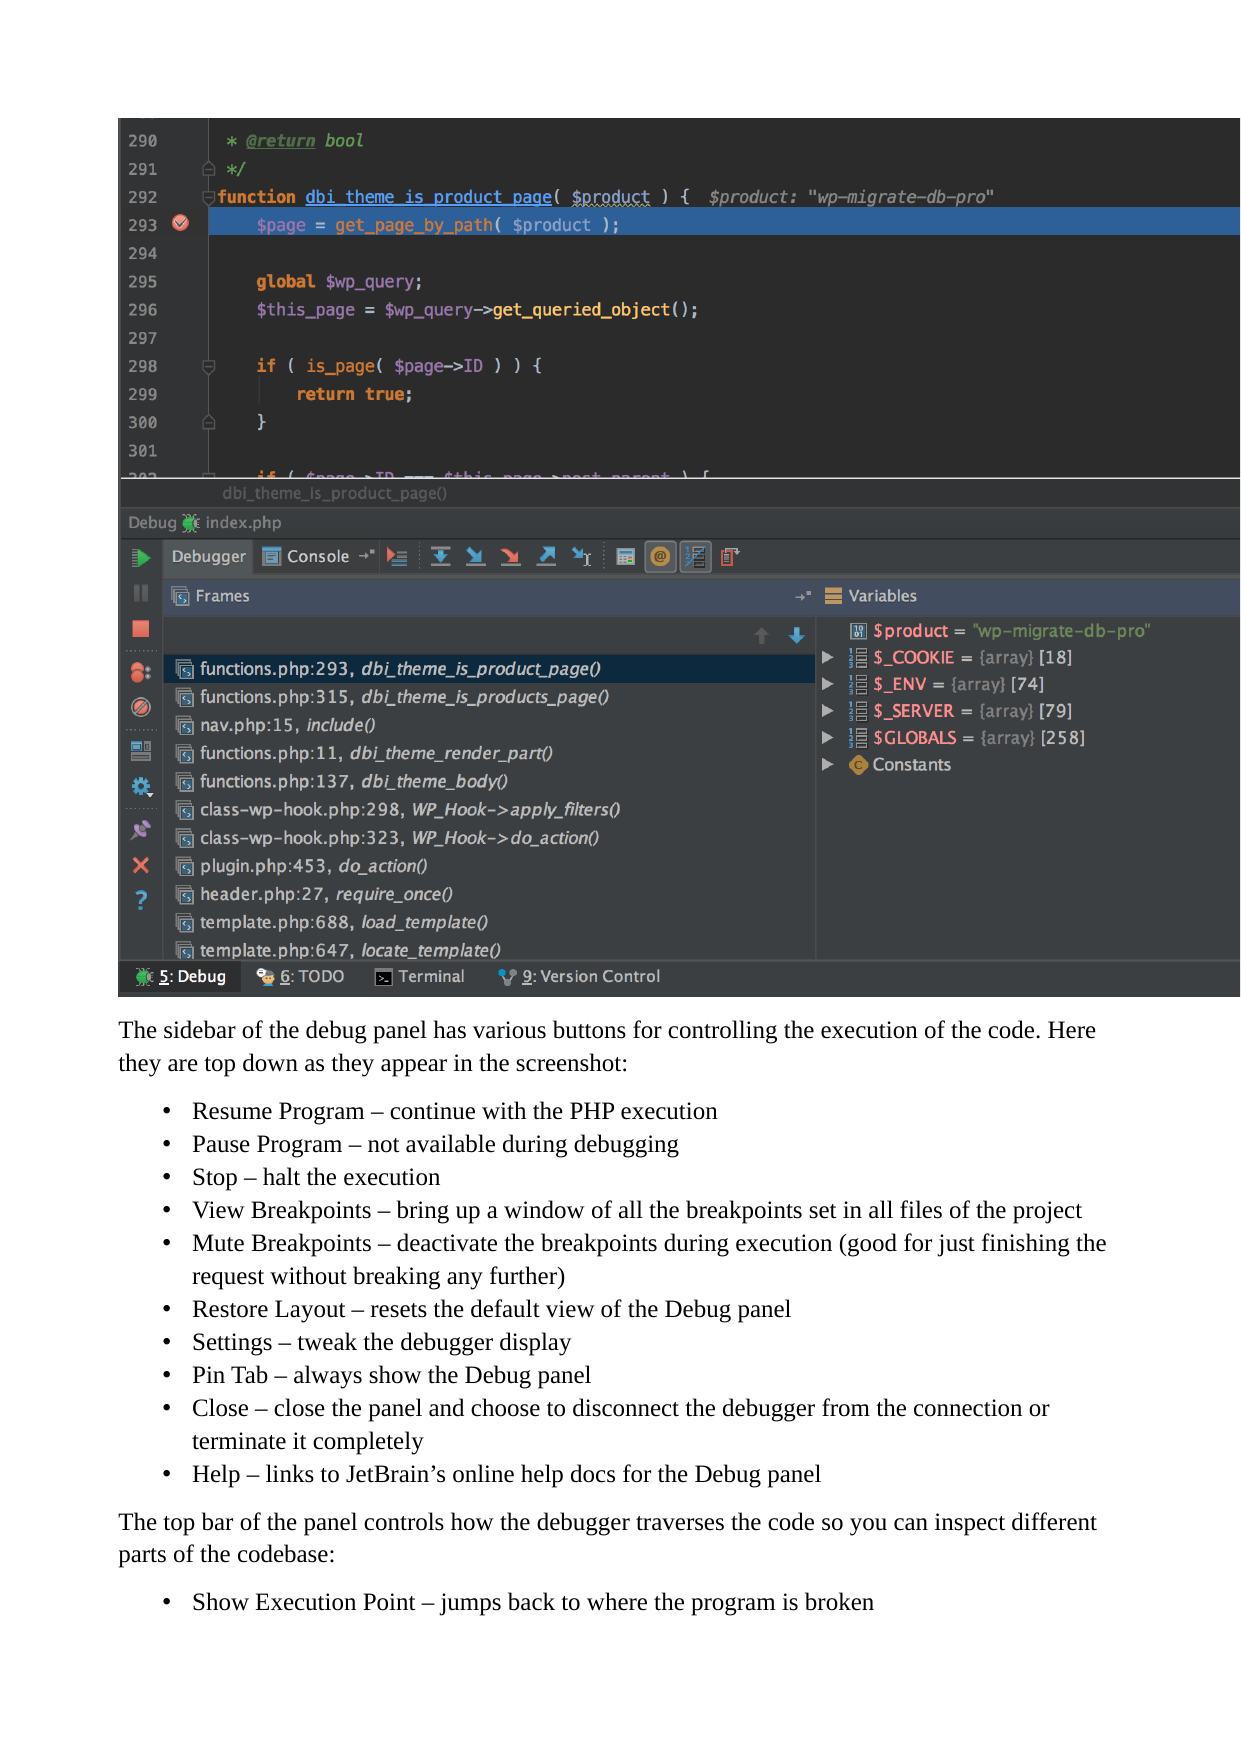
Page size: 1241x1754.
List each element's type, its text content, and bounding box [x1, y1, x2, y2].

list Stop – halt the execution [162, 1162, 1122, 1191]
picture [118, 118, 1241, 997]
list Show Execution Point – jumps back to where the program is broken [162, 1587, 1122, 1616]
list View Breakpoints – bring up a window of all the breakpoints set in all files of the project [162, 1195, 1122, 1223]
list Help – links to JetBrain’s online help docs for the Debug panel [162, 1459, 1122, 1488]
list Mute Breakpoints – deactivate the breakpoints during execution (good for just finishing the request without breaking any further) [162, 1228, 1122, 1289]
list Restore Layout – resets the default view of the Debug panel [162, 1294, 1122, 1323]
text The sidebar of the debug panel has various buttons for controlling the execution of the code. Here they are top down as they appear in the screenshot: [118, 1015, 1122, 1077]
text The top bar of the panel controls how the debugger traverses the code so you can inspect different parts of the codebase: [118, 1507, 1122, 1568]
list Close – close the panel and choose to disconnect the debugger from the connection or terminate it completely [162, 1393, 1122, 1455]
list Pin Tab – always show the Debug panel [162, 1360, 1122, 1389]
list Pause Program – not available during debugging [162, 1129, 1122, 1157]
list Settings – tweak the debugger display [162, 1327, 1122, 1356]
list Resume Program – continue with the PHP execution [162, 1096, 1122, 1124]
